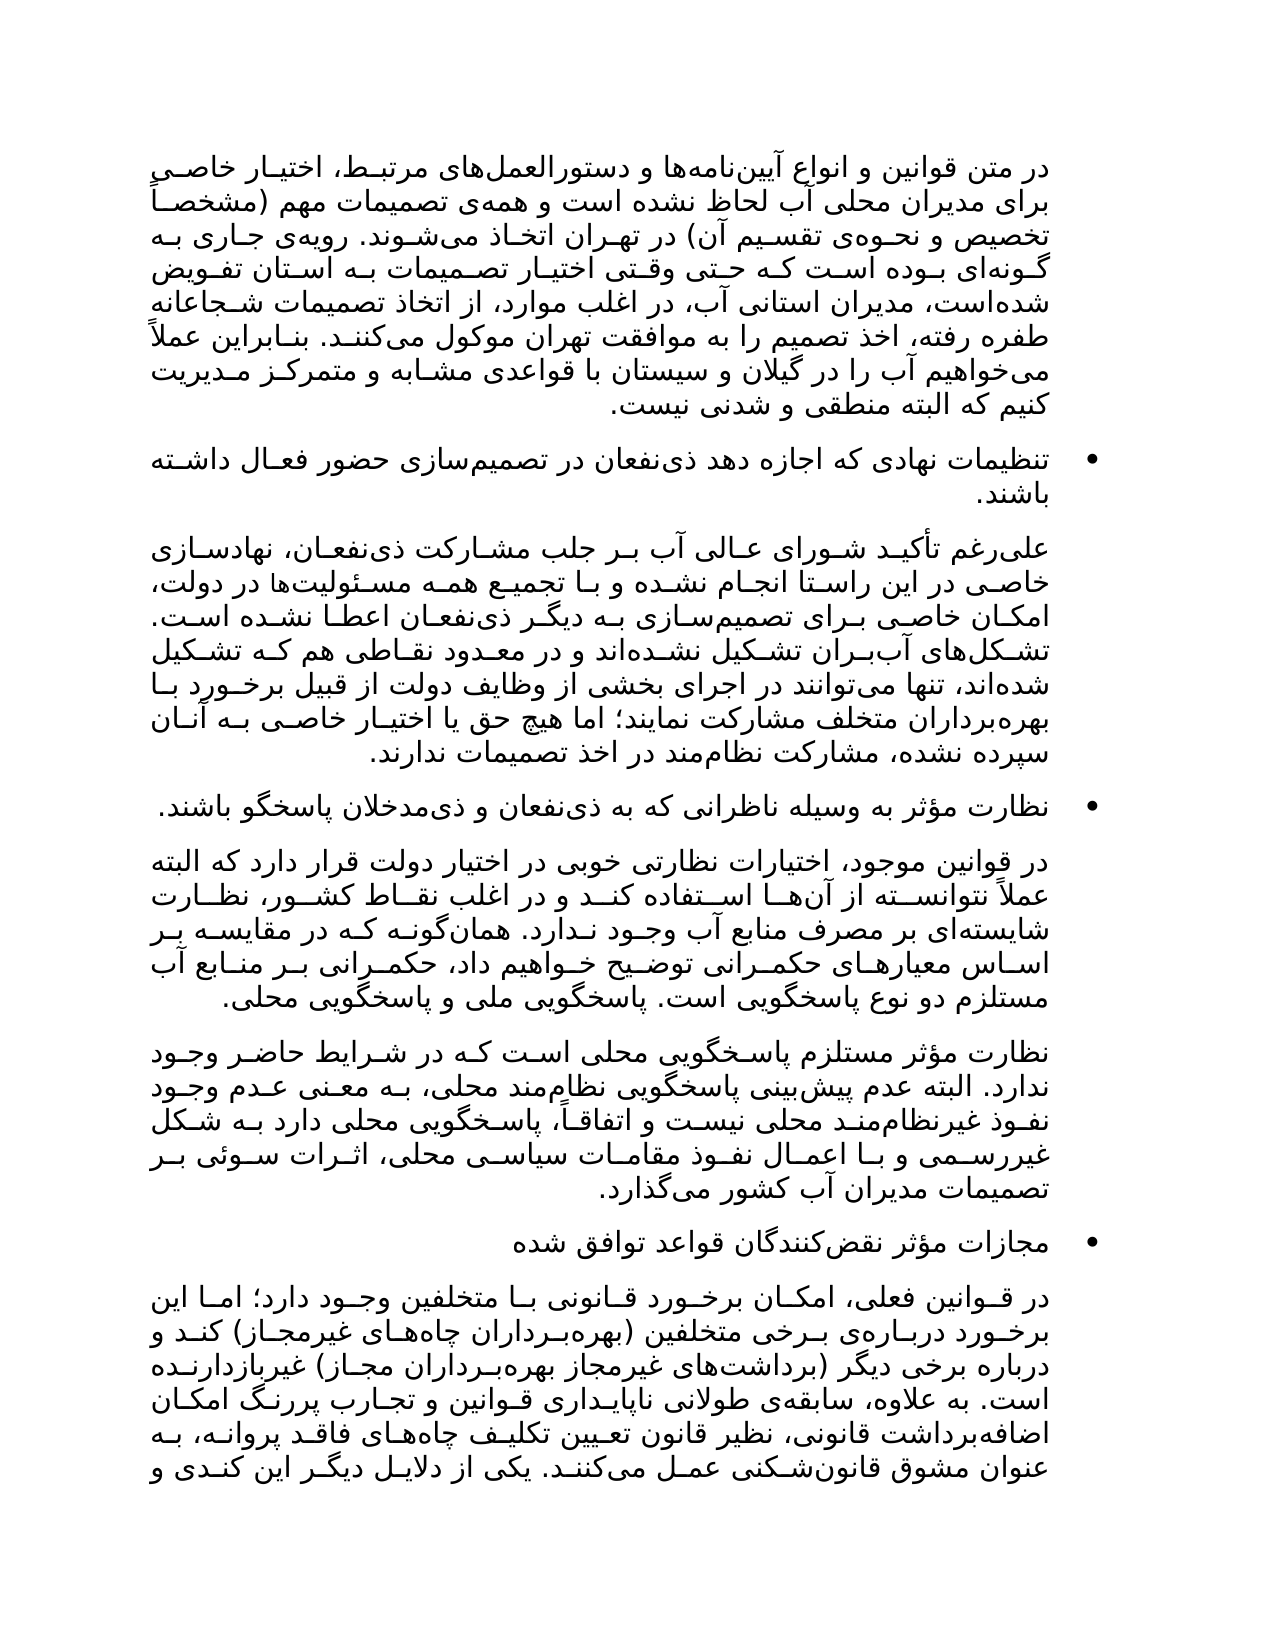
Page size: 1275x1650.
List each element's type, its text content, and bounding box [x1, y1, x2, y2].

text نظارت مؤثر مستلزم پاسخگویی محلی است که در شرایط حاضر وجود ندارد. البته عدم پیش‌بینی پاسخگویی نظام‌مند محلی، به معنی عدم وجود نفوذ غیرنظام‌مند محلی نیست و اتفاقاً، پاسخگویی محلی دارد به شکل غیررسمی و با اعمال نفوذ مقامات سیاسی محلی، اثرات سوئی بر تصمیمات مدیران آب کشور می‌گذارد. [150, 1035, 1050, 1205]
list مجازات مؤثر نقض‌کنندگان قواعد توافق شده [150, 1226, 1087, 1260]
list نظارت مؤثر به وسیله ناظرانی که به ذی‌نفعان و ذی‌مدخلان پاسخگو باشند. [150, 790, 1087, 824]
text در قوانین موجود، اختیارات نظارتی خوبی در اختیار دولت قرار دارد که البته عملاً نتوانسته از آن‌ها استفاده کند و در اغلب نقاط کشور، نظارت شایسته‌ای بر مصرف منابع آب وجود ندارد. همان‌گونه که در مقایسه بر اساس معیارهای حکمرانی توضیح خواهیم داد، حکمرانی بر منابع آب مستلزم دو نوع پاسخگویی است. پاسخگویی ملی و پاسخگویی محلی. [150, 844, 1050, 1014]
text علی‌رغم تأکید شورای عالی آب بر جلب مشارکت ذی‌نفعان، نهادسازی خاصی در این راستا انجام نشده و با تجمیع همه مسئولیت‌ها در دولت، امکان خاصی برای تصمیم‌سازی به دیگر ذی‌نفعان اعطا نشده است. تشکل‌های آب‌بران تشکیل نشده‌اند و در معدود نقاطی هم که تشکیل شده‌اند، تنها می‌توانند در اجرای بخشی از وظایف دولت از قبیل برخورد با بهره‌برداران متخلف مشارکت نمایند؛ اما هیچ حق یا اختیار خاصی به آنان سپرده نشده، مشارکت نظام‌مند در اخذ تصمیمات ندارند. [150, 531, 1050, 769]
list تنظیمات نهادی که اجازه دهد ذی‌نفعان در تصمیم‌سازی حضور فعال داشته باشند. [150, 442, 1087, 510]
text در قوانین فعلی، امکان برخورد قانونی با متخلفین وجود دارد؛ اما این برخورد درباره‌ی برخی متخلفین (بهره‌برداران چاه‌های غیرمجاز) کند و درباره برخی دیگر (برداشت‌های غیرمجاز بهره‌برداران مجاز) غیربازدارنده است. به علاوه، سابقه‌ی طولانی ناپایداری قوانین و تجارب پررنگ امکان اضافه‌برداشت قانونی، نظیر قانون تعیین تکلیف چاه‌های فاقد پروانه، به عنوان مشوق قانون‌شکنی عمل می‌کنند. یکی از دلایل دیگر این کندی و عدم بازدارندگی، تعداد زیاد متخلفان است. وقتی تعداد مجرمین زیاد باشد، ملاحظات اجتماعی موجب می‌شود امکان برخورد قانونی مؤثر با آن‌ها، عملاً وجود نداشته باشد. هر طرحی برای اصلاح وضعیت آب، باید بتواند ضمن تضمین پایداری قوانین و عدم تشویق متخلفان، با کاهش تعداد متخلفین، امکان برخورد سریع و مجازات بازدارنده را با مجرمین فراهم آورد. [150, 1281, 1050, 1484]
text در متن قوانین و انواع آیین‌نامه‌ها و دستورالعمل‌های مرتبط، اختیار خاصی برای مدیران محلی آب لحاظ نشده است و همه‌ی تصمیمات مهم (مشخصاً تخصیص و نحوه‌ی تقسیم آن) در تهران اتخاذ می‌شوند. رویه‌ی جاری به گونه‌ای بوده است که حتی وقتی اختیار تصمیمات به استان تفویض شده‌است، مدیران استانی آب، در اغلب موارد، از اتخاذ تصمیمات شجاعانه طفره رفته، اخذ تصمیم را به موافقت تهران موکول می‌کنند. بنابراین عملاً می‌خواهیم آب را در گیلان و سیستان با قواعدی مشابه و متمرکز مدیریت کنیم که البته منطقی و شدنی نیست. [150, 150, 1050, 422]
